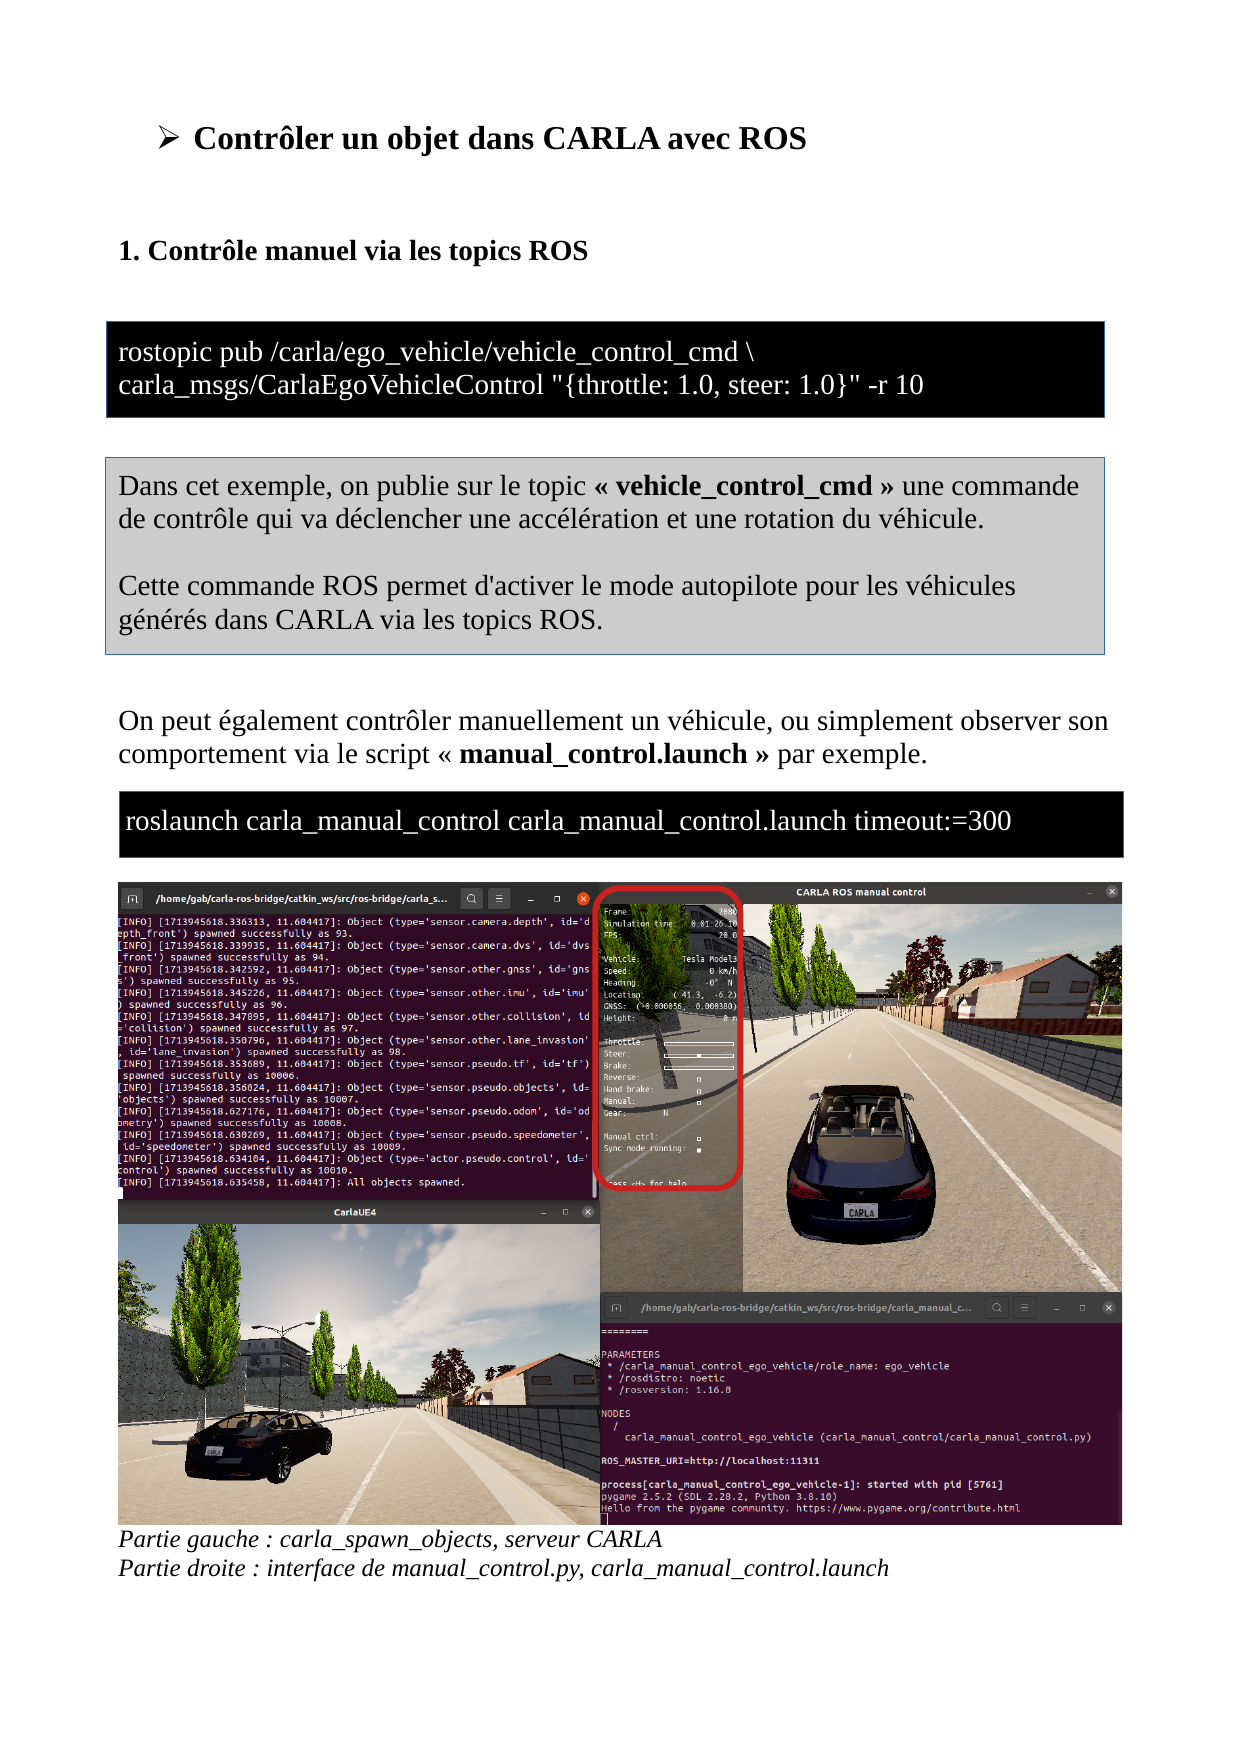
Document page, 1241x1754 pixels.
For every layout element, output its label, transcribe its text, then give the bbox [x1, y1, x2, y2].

text On peut également contrôler manuellement un véhicule, ou simplement observer son comportement via le script « manual_control.launch » par exemple. [118, 703, 1122, 770]
picture [118, 882, 1123, 1525]
list Contrôler un objet dans CARLA avec ROS [156, 118, 1122, 156]
text 1. Contrôle manuel via les topics ROS [118, 233, 1122, 267]
text Partie gauche : carla_spawn_objects, serveur CARLA Partie droite : interface de manual_control.py, carla_manual_control.launch [118, 1525, 1122, 1582]
